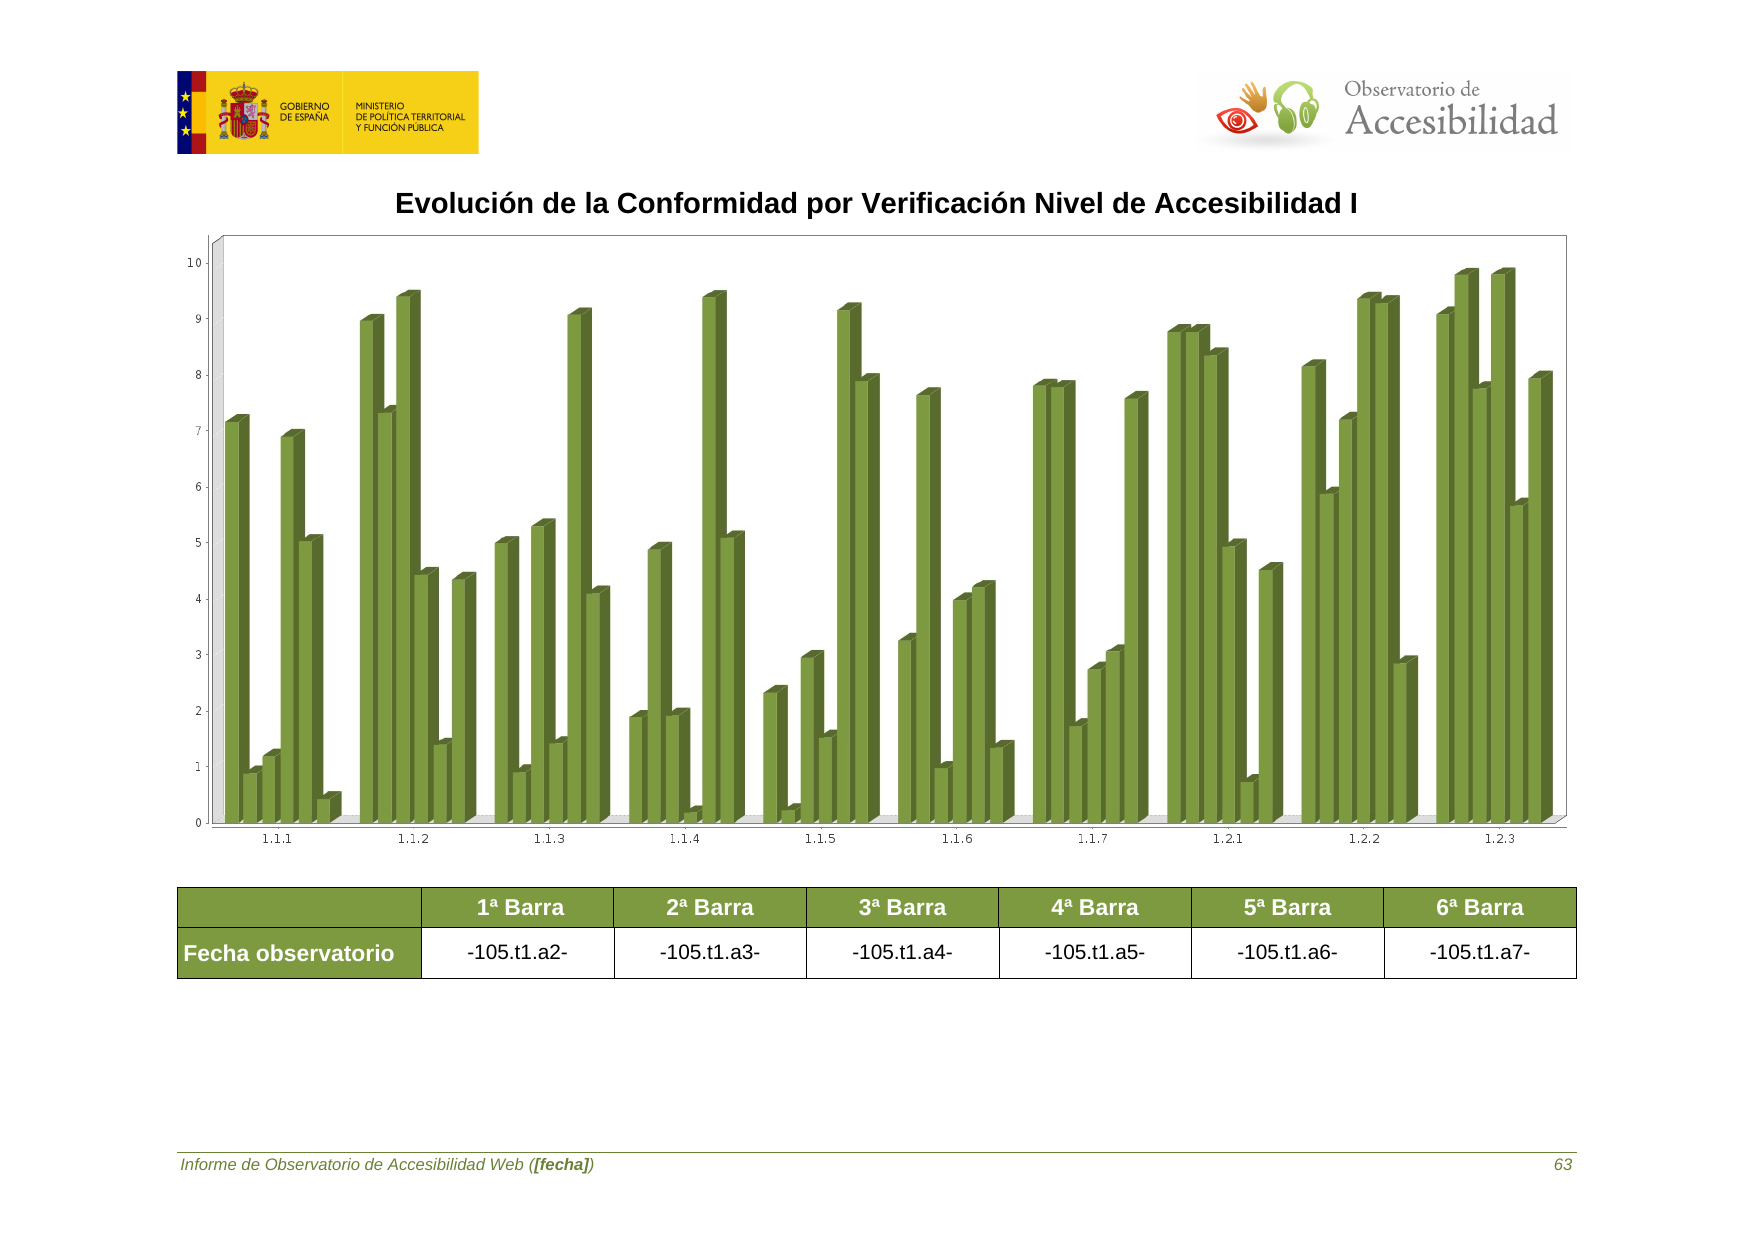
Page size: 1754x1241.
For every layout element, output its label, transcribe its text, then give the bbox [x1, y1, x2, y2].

picture [177, 225, 1577, 851]
table_cell -105.t1.a4- [807, 928, 999, 978]
table_cell Fecha observatorio [178, 928, 421, 978]
text Evolución de la Conformidad por Verificación Nivel de Accesibilidad I [177, 186, 1577, 219]
table_cell -105.t1.a2- [422, 928, 614, 978]
table_cell -105.t1.a5- [1000, 928, 1191, 978]
picture [1196, 72, 1572, 154]
table_header 4ª Barra [999, 888, 1191, 927]
table_header 5ª Barra [1192, 888, 1383, 927]
table_header 2ª Barra [614, 888, 806, 927]
table_cell -105.t1.a3- [615, 928, 806, 978]
table_cell -105.t1.a6- [1192, 928, 1384, 978]
table_header 1ª Barra [422, 888, 613, 927]
table_header 6ª Barra [1384, 888, 1576, 927]
picture [177, 71, 479, 154]
table_cell -105.t1.a7- [1385, 928, 1576, 978]
table_header 3ª Barra [807, 888, 998, 927]
table_header [178, 888, 421, 927]
